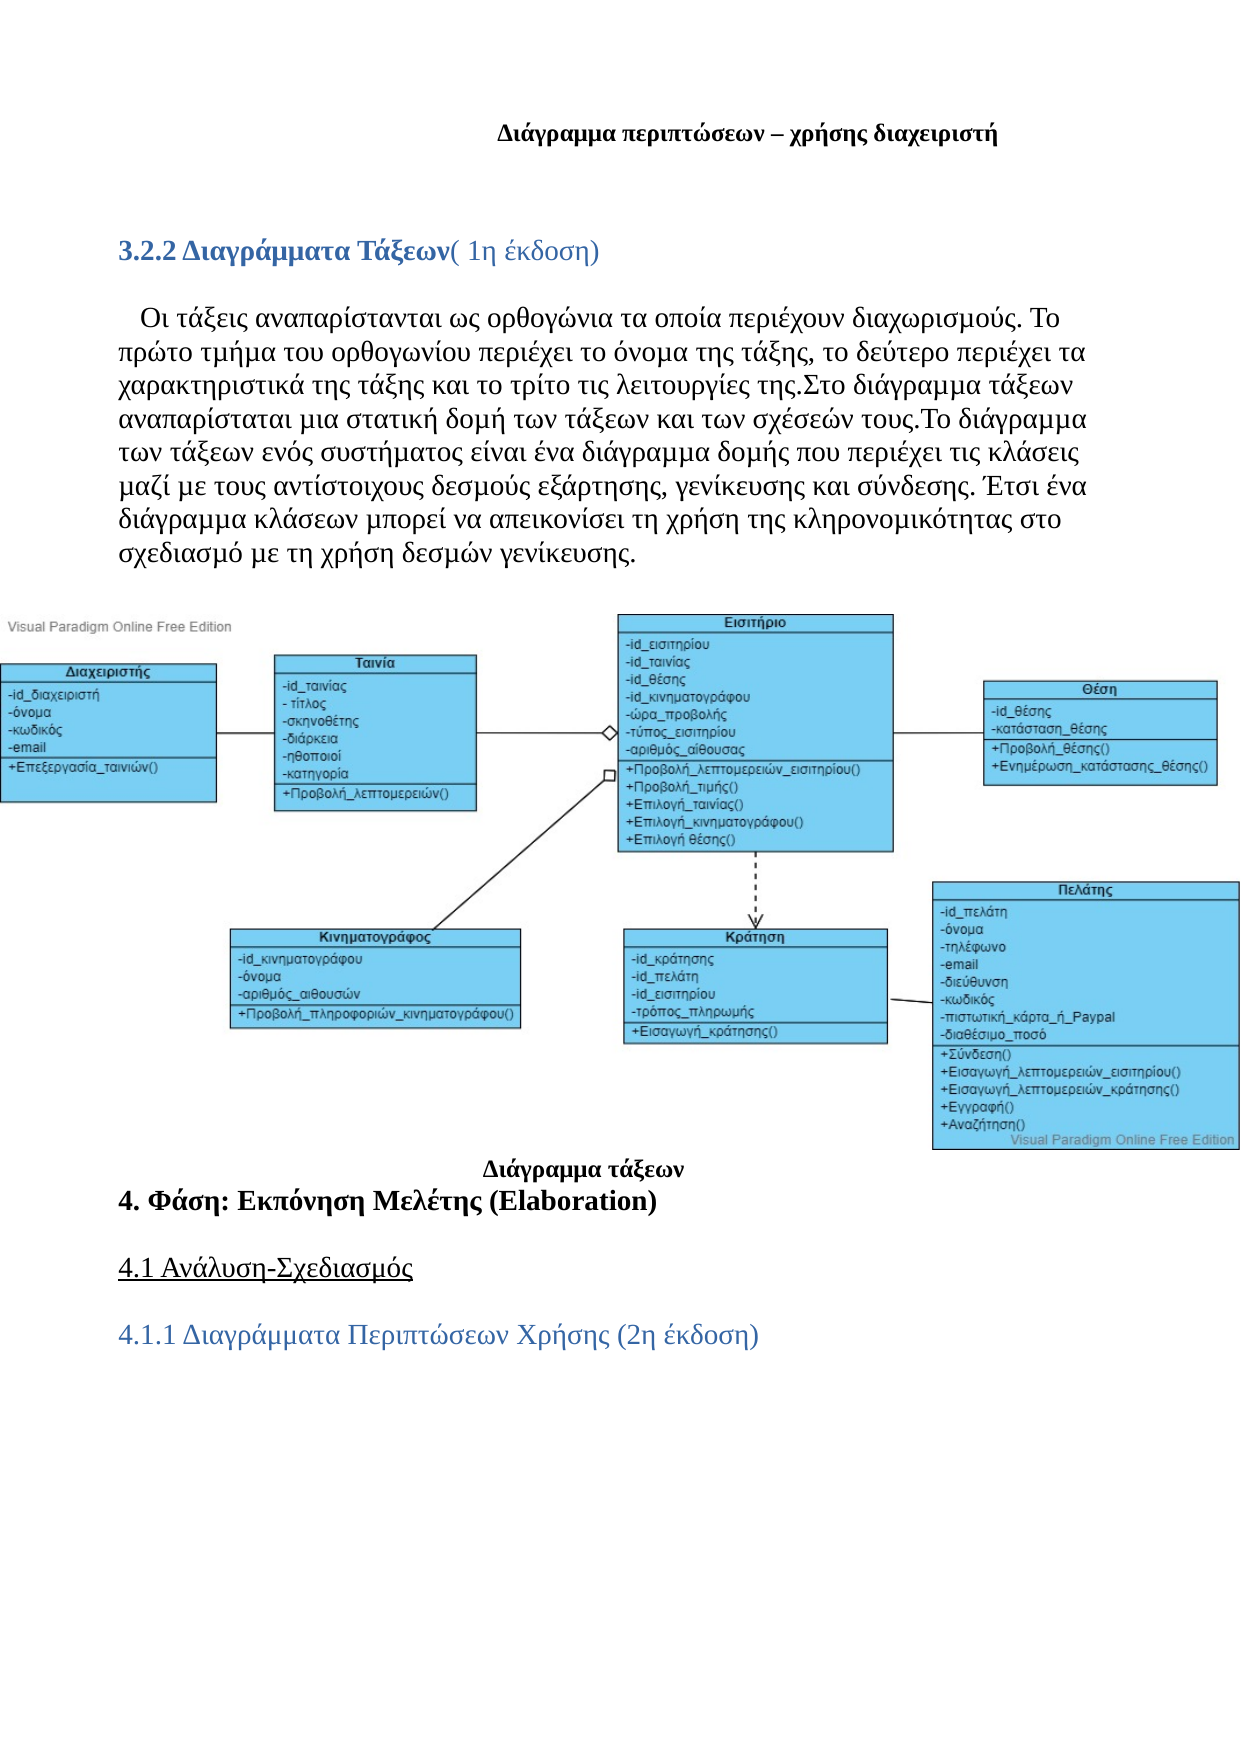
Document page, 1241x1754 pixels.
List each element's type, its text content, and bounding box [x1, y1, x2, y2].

text 3.2.2 Διαγράμματα Τάξεων( 1η έκδοση) [118, 233, 1122, 267]
text 4.1 Ανάλυση-Σχεδιασμός [118, 1250, 1122, 1284]
text 4.1.1 Διαγράμματα Περιπτώσεων Χρήσης (2η έκδοση) [118, 1317, 1122, 1351]
text 4. Φάση: Εκπόνηση Μελέτης (Elaboration) [118, 1183, 1122, 1217]
text Διάγραμμα τάξεων [118, 1150, 1122, 1183]
text [118, 597, 1122, 614]
text Διάγραμμα περιπτώσεων – χρήσης διαχειριστή [266, 118, 1122, 147]
text Οι τάξεις αναπαρίστανται ως ορθογώνια τα οποία περιέχουν διαχωρισµούς. Το πρώτο τµήµα του ορθογωνίου περιέχει το όνοµα της τάξης, το δεύτερο περιέχει τα χαρακτηριστικά της τάξης και το τρίτο τις λειτουργίες της.Στο διάγραµµα τάξεων αναπαρίσταται µια στατική δοµή των τάξεων και των σχέσεών τους.Το διάγραµµα των τάξεων ενός συστήµατος είναι ένα διάγραµµα δοµής που περιέχει τις κλάσεις µαζί µε τους αντίστοιχους δεσµούς εξάρτησης, γενίκευσης και σύνδεσης. Έτσι ένα διάγραµµα κλάσεων µπορεί να απεικονίσει τη χρήση της κληρονοµικότητας στο σχεδιασµό µε τη χρήση δεσµών γενίκευσης. [118, 300, 1122, 568]
